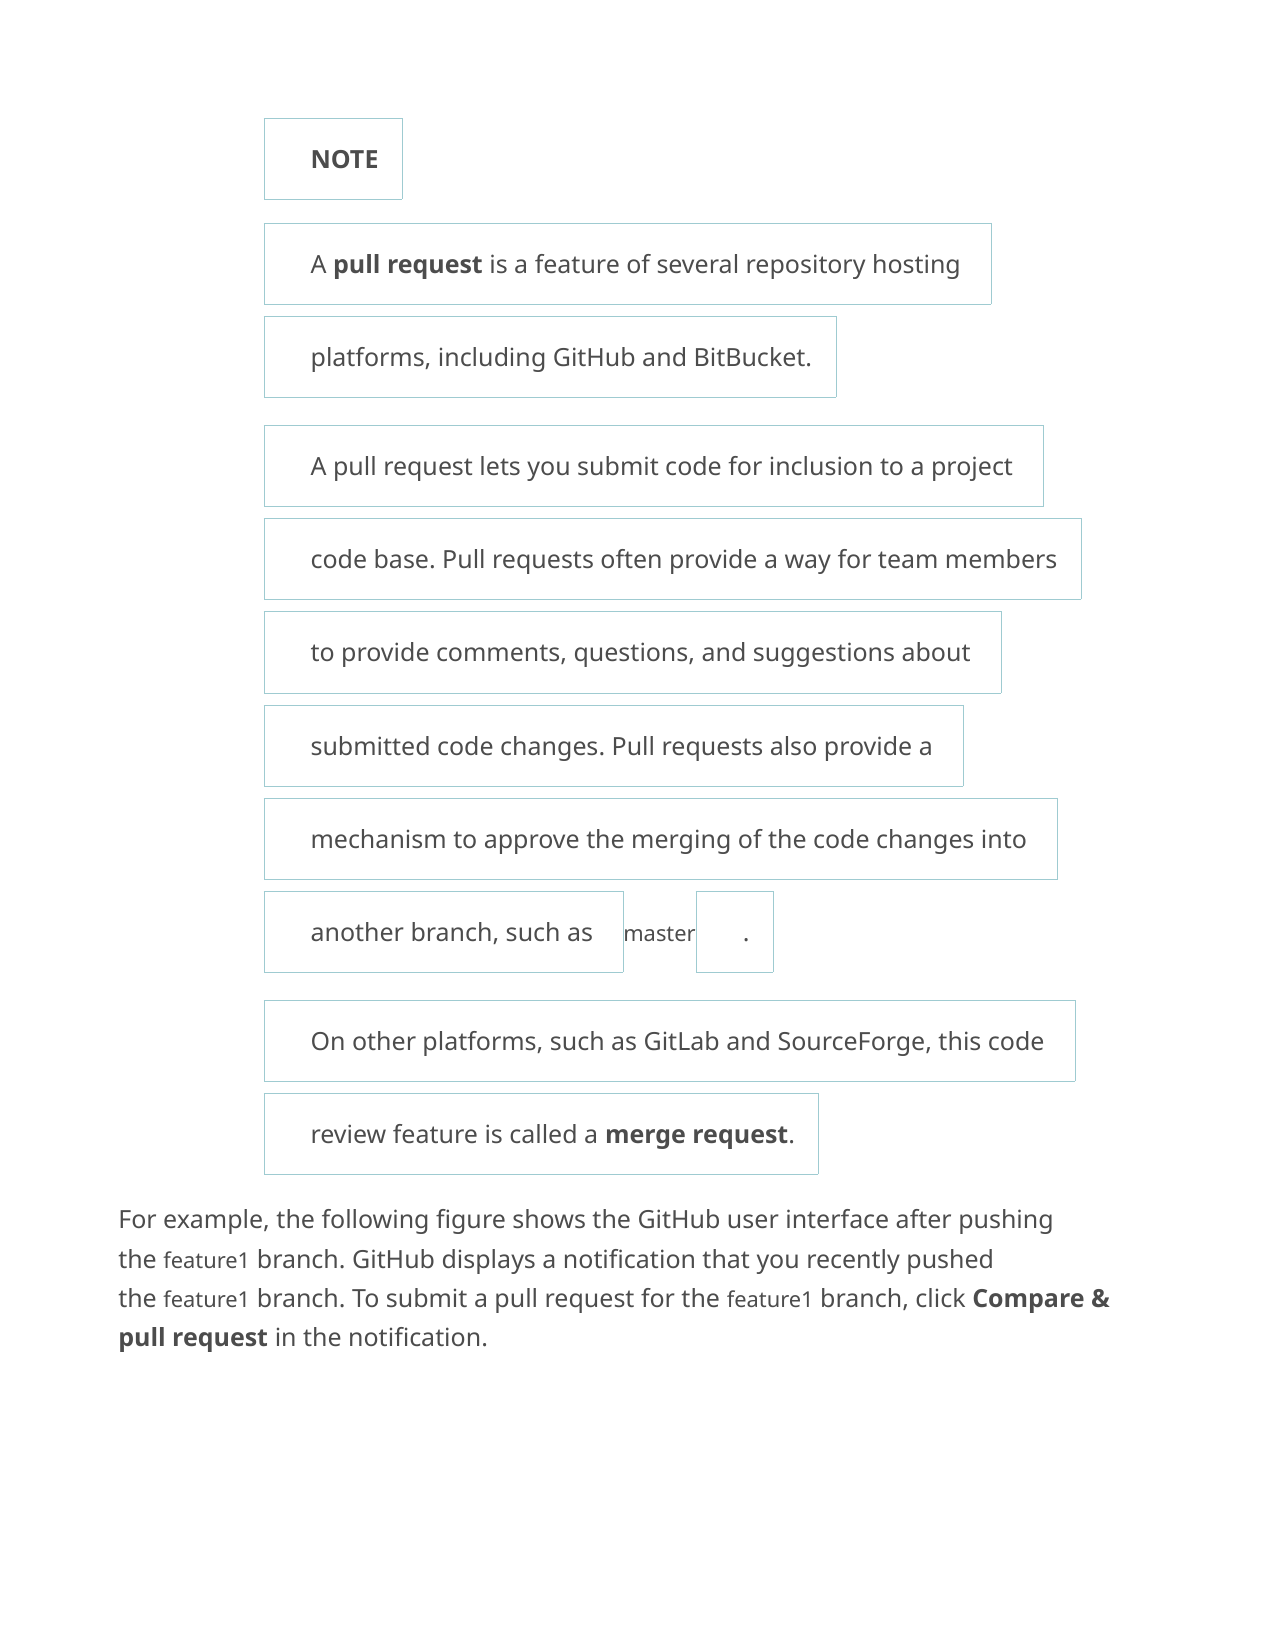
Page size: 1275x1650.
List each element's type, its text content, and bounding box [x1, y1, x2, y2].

text On other platforms, such as GitLab and SourceForge, this code review feature is called a merge request. [263, 1000, 1082, 1174]
text For example, the following figure shows the GitHub user interface after pushing the feature1 branch. GitHub displays a notification that you recently pushed the feature1 branch. To submit a pull request for the feature1 branch, click Compare & pull request in the notification. [118, 1202, 1157, 1354]
text A pull request lets you submit code for inclusion to a project [263, 425, 1082, 518]
text A pull request is a feature of several repository hosting platforms, including GitHub and BitBucket. [263, 223, 1082, 397]
text code base. Pull requests often provide a way for team members to provide comments, questions, and suggestions about submitted code changes. Pull requests also provide a mechanism to approve the merging of the code changes into another branch, such as master. [263, 519, 1082, 972]
subtitle NOTE [265, 119, 402, 199]
subtitle [403, 118, 1082, 199]
